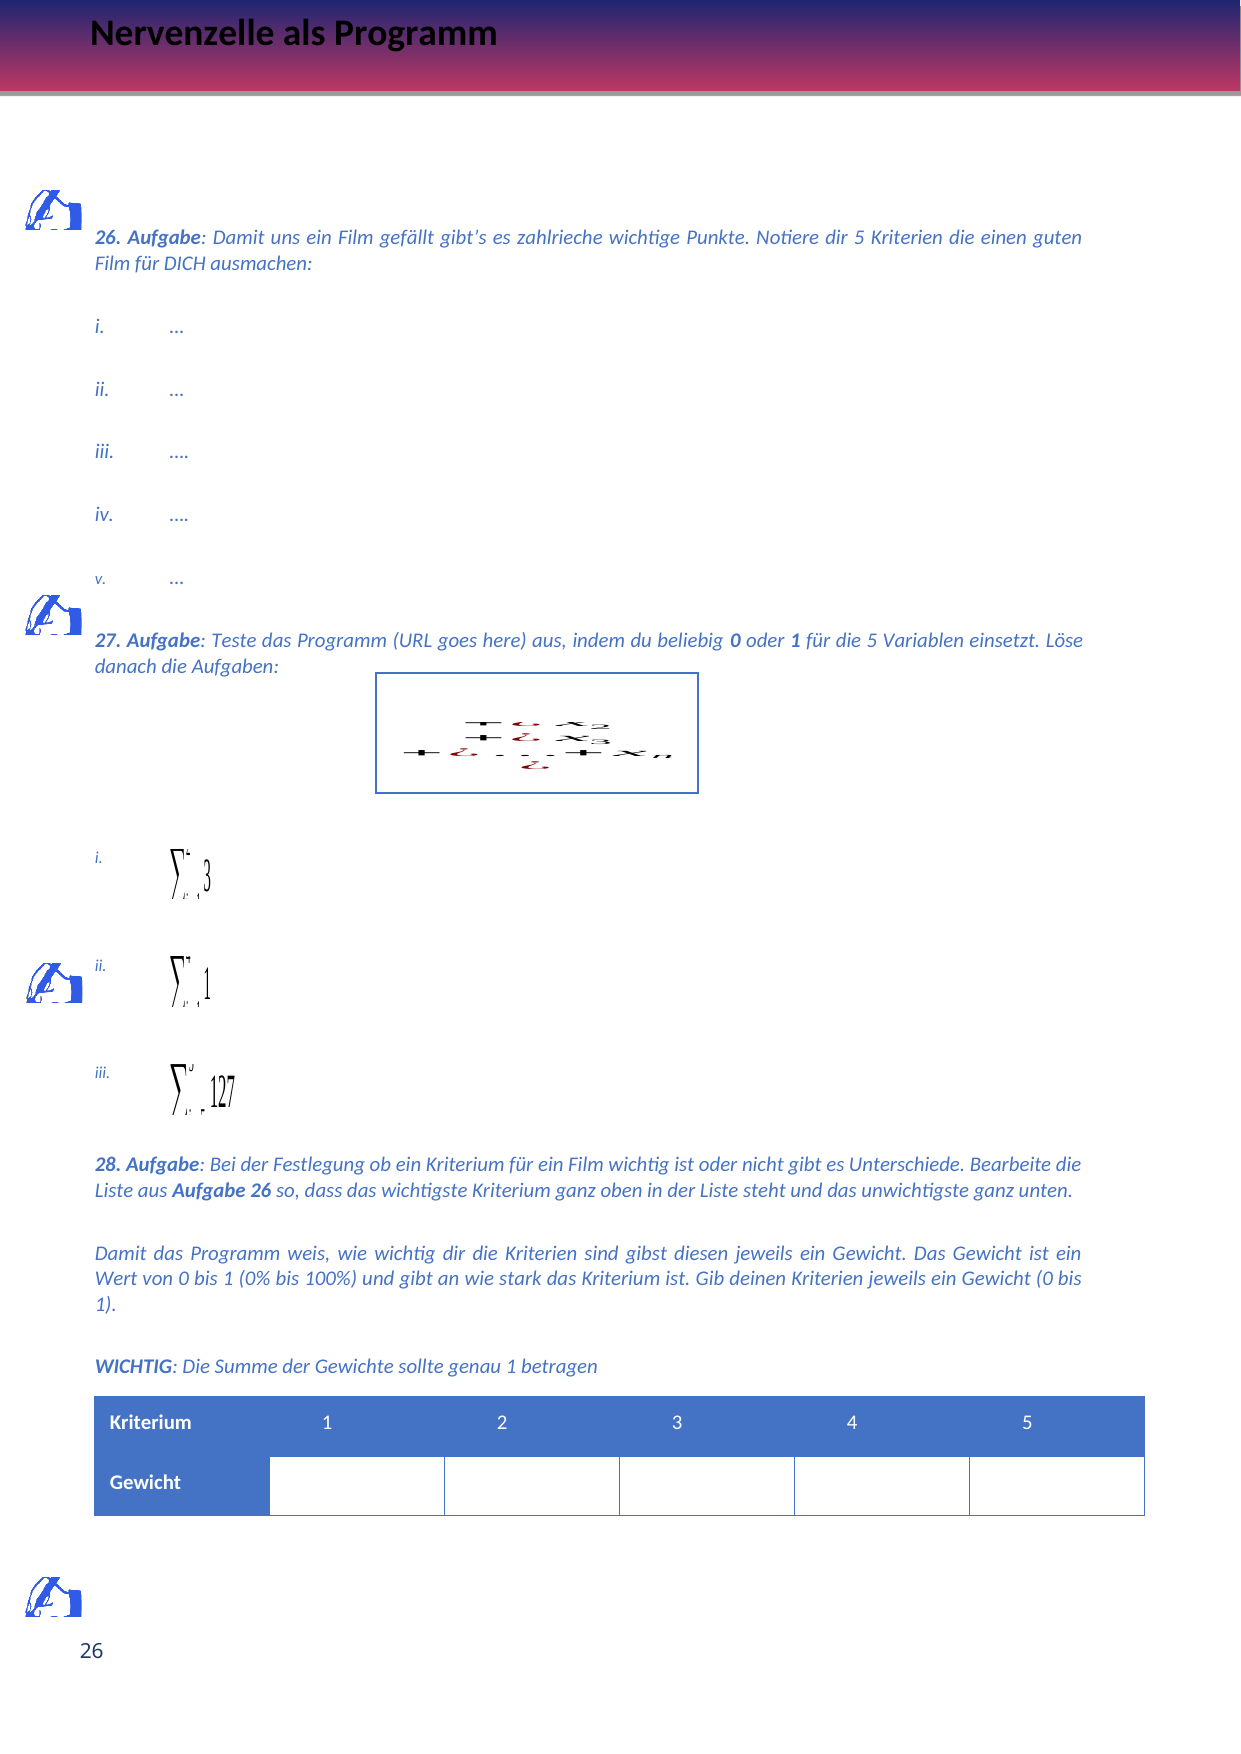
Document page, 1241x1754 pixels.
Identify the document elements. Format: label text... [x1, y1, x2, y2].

text 26. Aufgabe: Damit uns ein Film gefällt gibt’s es zahlrieche wichtige Punkte. Notiere dir 5 Kriterien die einen guten Film für DICH ausmachen: [94, 224, 1086, 275]
table_cell [270, 1457, 444, 1515]
table_cell Gewicht [95, 1457, 269, 1515]
table_cell [445, 1457, 619, 1515]
list …. [94, 439, 1086, 464]
text 28. Aufgabe: Bei der Festlegung ob ein Kriterium für ein Film wichtig ist oder nicht gibt es Unterschiede. Bearbeite die Liste aus Aufgabe 26 so, dass das wichtigste Kriterium ganz oben in der Liste steht und das unwichtigste ganz unten. [94, 1152, 1086, 1202]
table_header 3 [620, 1397, 794, 1456]
table_header 1 [270, 1397, 444, 1456]
table_cell [620, 1457, 794, 1515]
table_header Kriterium [95, 1397, 269, 1456]
table_header 5 [970, 1397, 1144, 1456]
list … [94, 564, 1086, 590]
text 27. Aufgabe: Teste das Programm (URL goes here) aus, indem du beliebig 0 oder 1 für die 5 Variablen einsetzt. Löse danach die Aufgaben: [94, 627, 1086, 678]
text 27. Aufgabe: Teste das Programm (URL goes here) aus, indem du beliebig 0 oder 1 für die 5 Variablen einsetzt. Löse danach die Aufgaben: [377, 674, 697, 792]
table_cell [795, 1457, 969, 1515]
list … [94, 376, 1086, 401]
table_header 2 [445, 1397, 619, 1456]
list … [94, 313, 1086, 338]
table_cell [970, 1457, 1144, 1515]
text Damit das Programm weis, wie wichtig dir die Kriterien sind gibst diesen jeweils ein Gewicht. Das Gewicht ist ein Wert von 0 bis 1 (0% bis 100%) und gibt an wie stark das Kriterium ist. Gib deinen Kriterien jeweils ein Gewicht (0 bis 1). [94, 1240, 1086, 1316]
table_header 4 [795, 1397, 969, 1456]
text WICHTIG: Die Summe der Gewichte sollte genau 1 betragen [94, 1354, 1086, 1379]
list …. [94, 502, 1086, 527]
